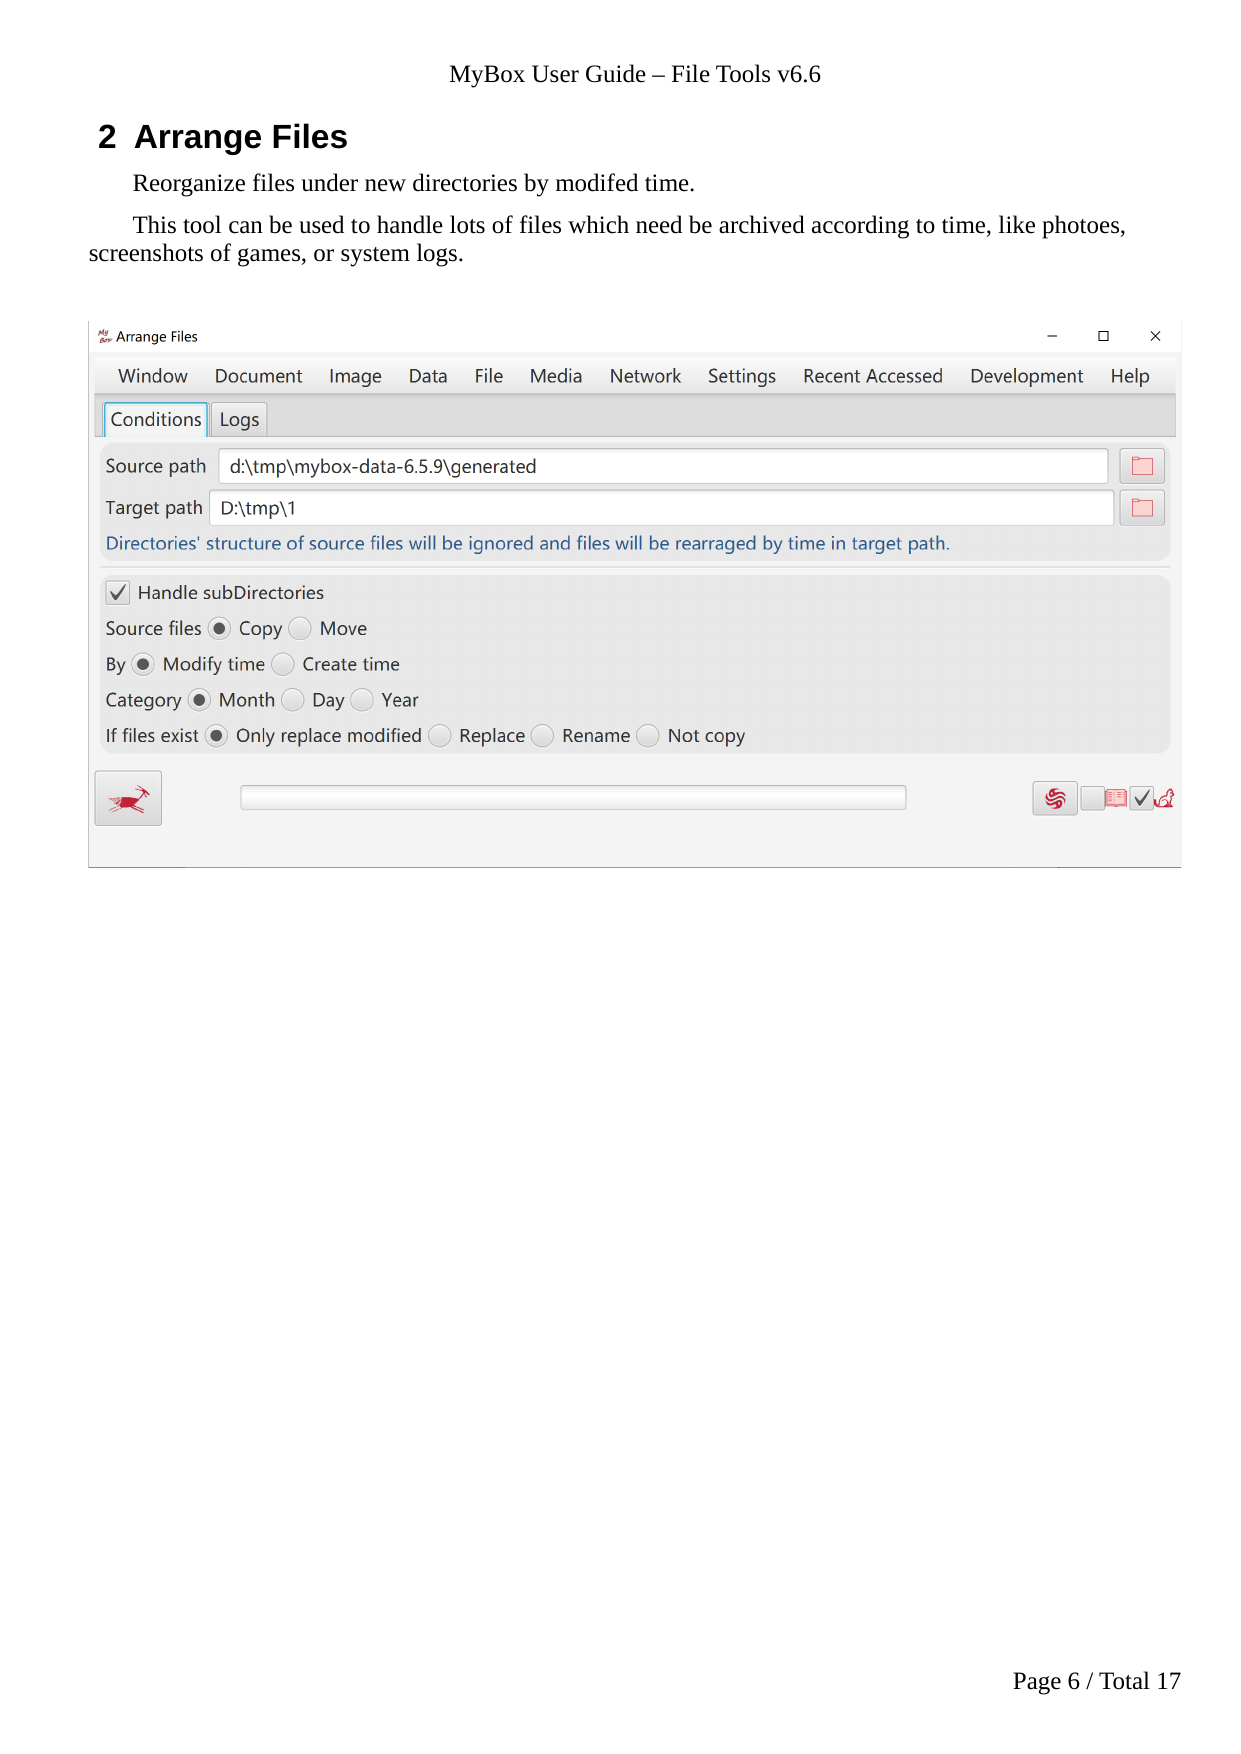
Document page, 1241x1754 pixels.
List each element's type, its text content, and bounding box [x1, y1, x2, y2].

subtitle Arrange Files [88, 117, 1181, 156]
text This tool can be used to handle lots of files which need be archived according to time, like photoes, screenshots of games, or system logs. [88, 210, 1181, 267]
picture [88, 321, 1182, 868]
text Reorganize files under new directories by modifed time. [88, 168, 1181, 197]
